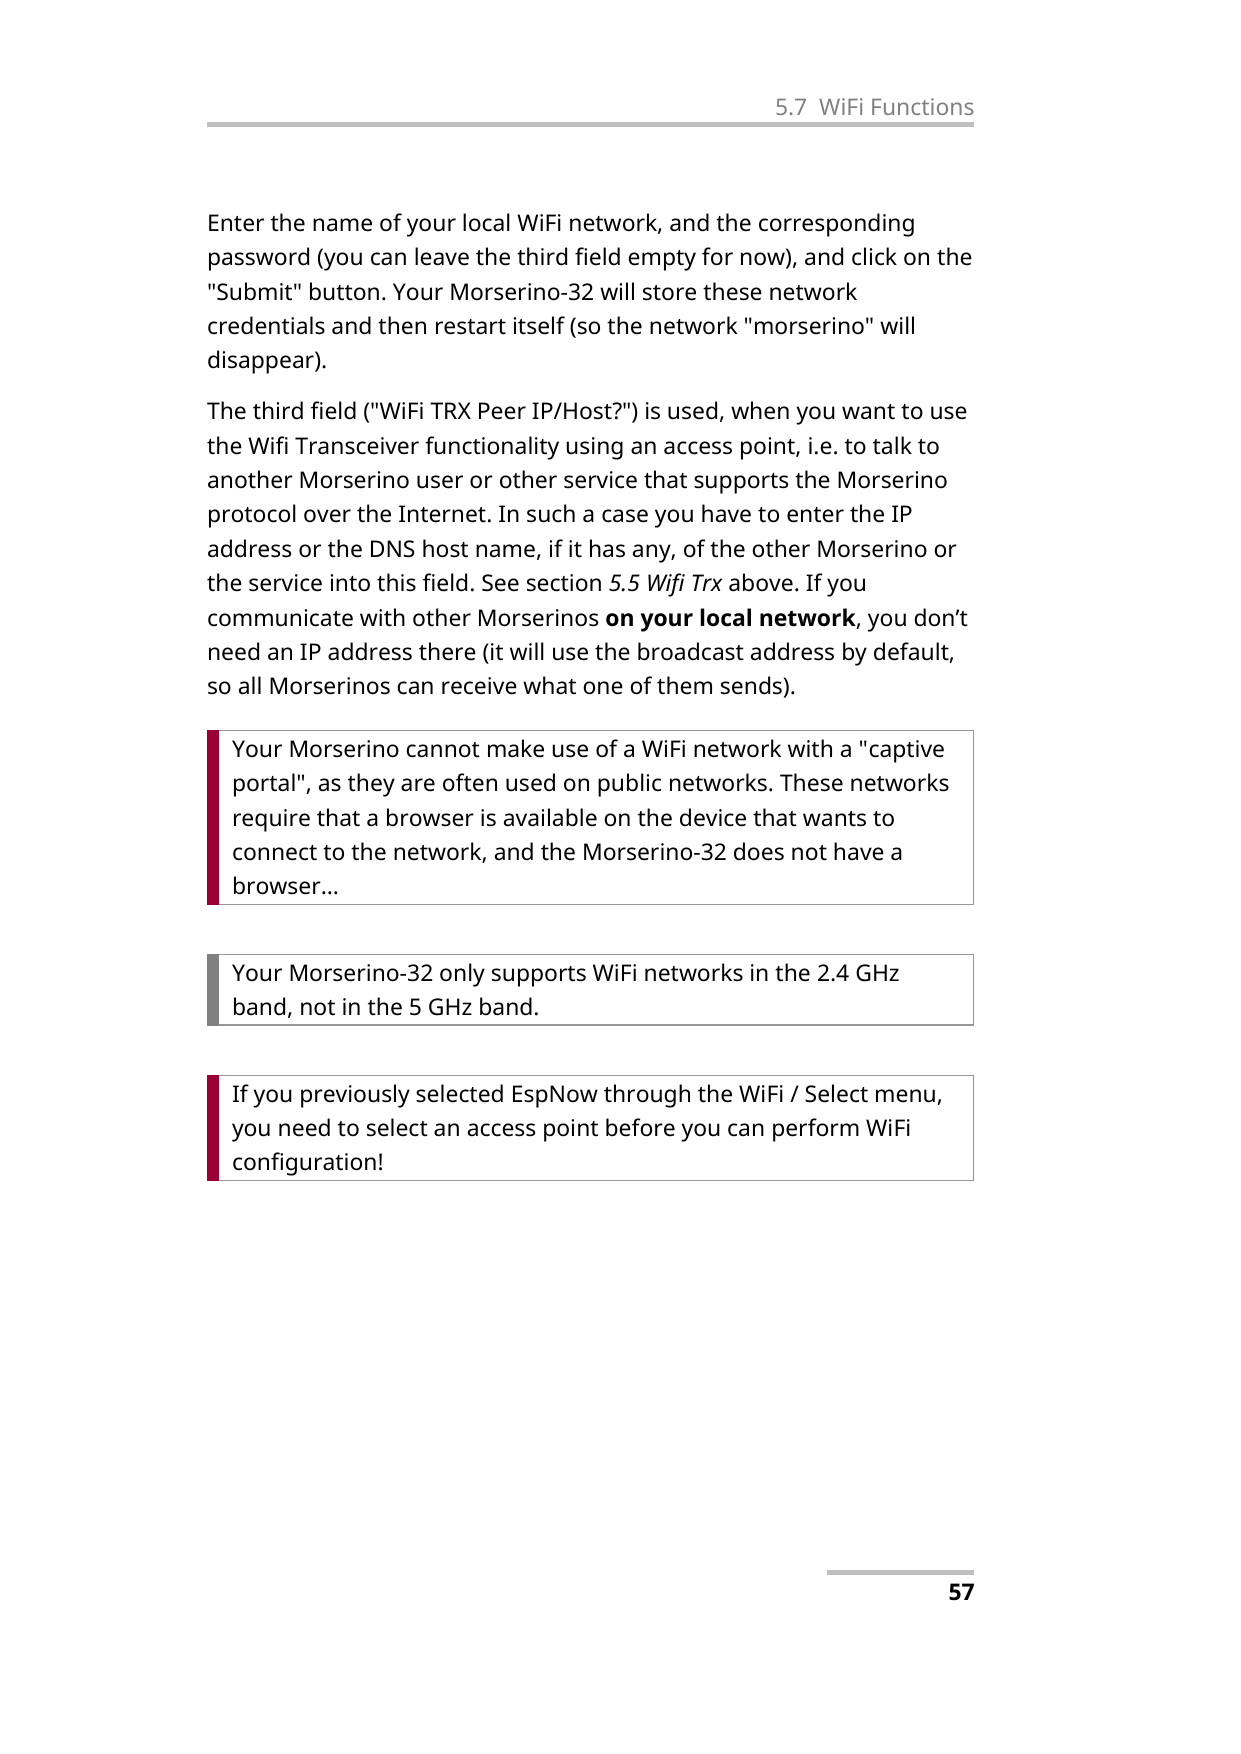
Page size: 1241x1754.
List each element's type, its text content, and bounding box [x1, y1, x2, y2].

text Your Morserino cannot make use of a WiFi network with a "captive portal", as they are often used on public networks. These networks require that a browser is available on the device that wants to connect to the network, and the Morserino-32 does not have a browser…​ [219, 731, 973, 904]
text Your Morserino-32 only supports WiFi networks in the 2.4 GHz band, not in the 5 GHz band. [219, 955, 973, 1024]
text The third field ("WiFi TRX Peer IP/Host?") is used, when you want to use the Wifi Transceiver functionality using an access point, i.e. to talk to another Morserino user or other service that supports the Morserino protocol over the Internet. In such a case you have to enter the IP address or the DNS host name, if it has any, of the other Morserino or the service into this field. See section 5.5 Wifi Trx above. If you communicate with other Morserinos on your local network, you don’t need an IP address there (it will use the broadcast address by default, so all Morserinos can receive what one of them sends). [207, 395, 974, 702]
text If you previously selected EspNow through the WiFi / Select menu, you need to select an access point before you can perform WiFi configuration! [219, 1076, 973, 1180]
text Enter the name of your local WiFi network, and the corresponding password (you can leave the third field empty for now), and click on the "Submit" button. Your Morserino-32 will store these network credentials and then restart itself (so the network "morserino" will disappear). [207, 207, 974, 376]
